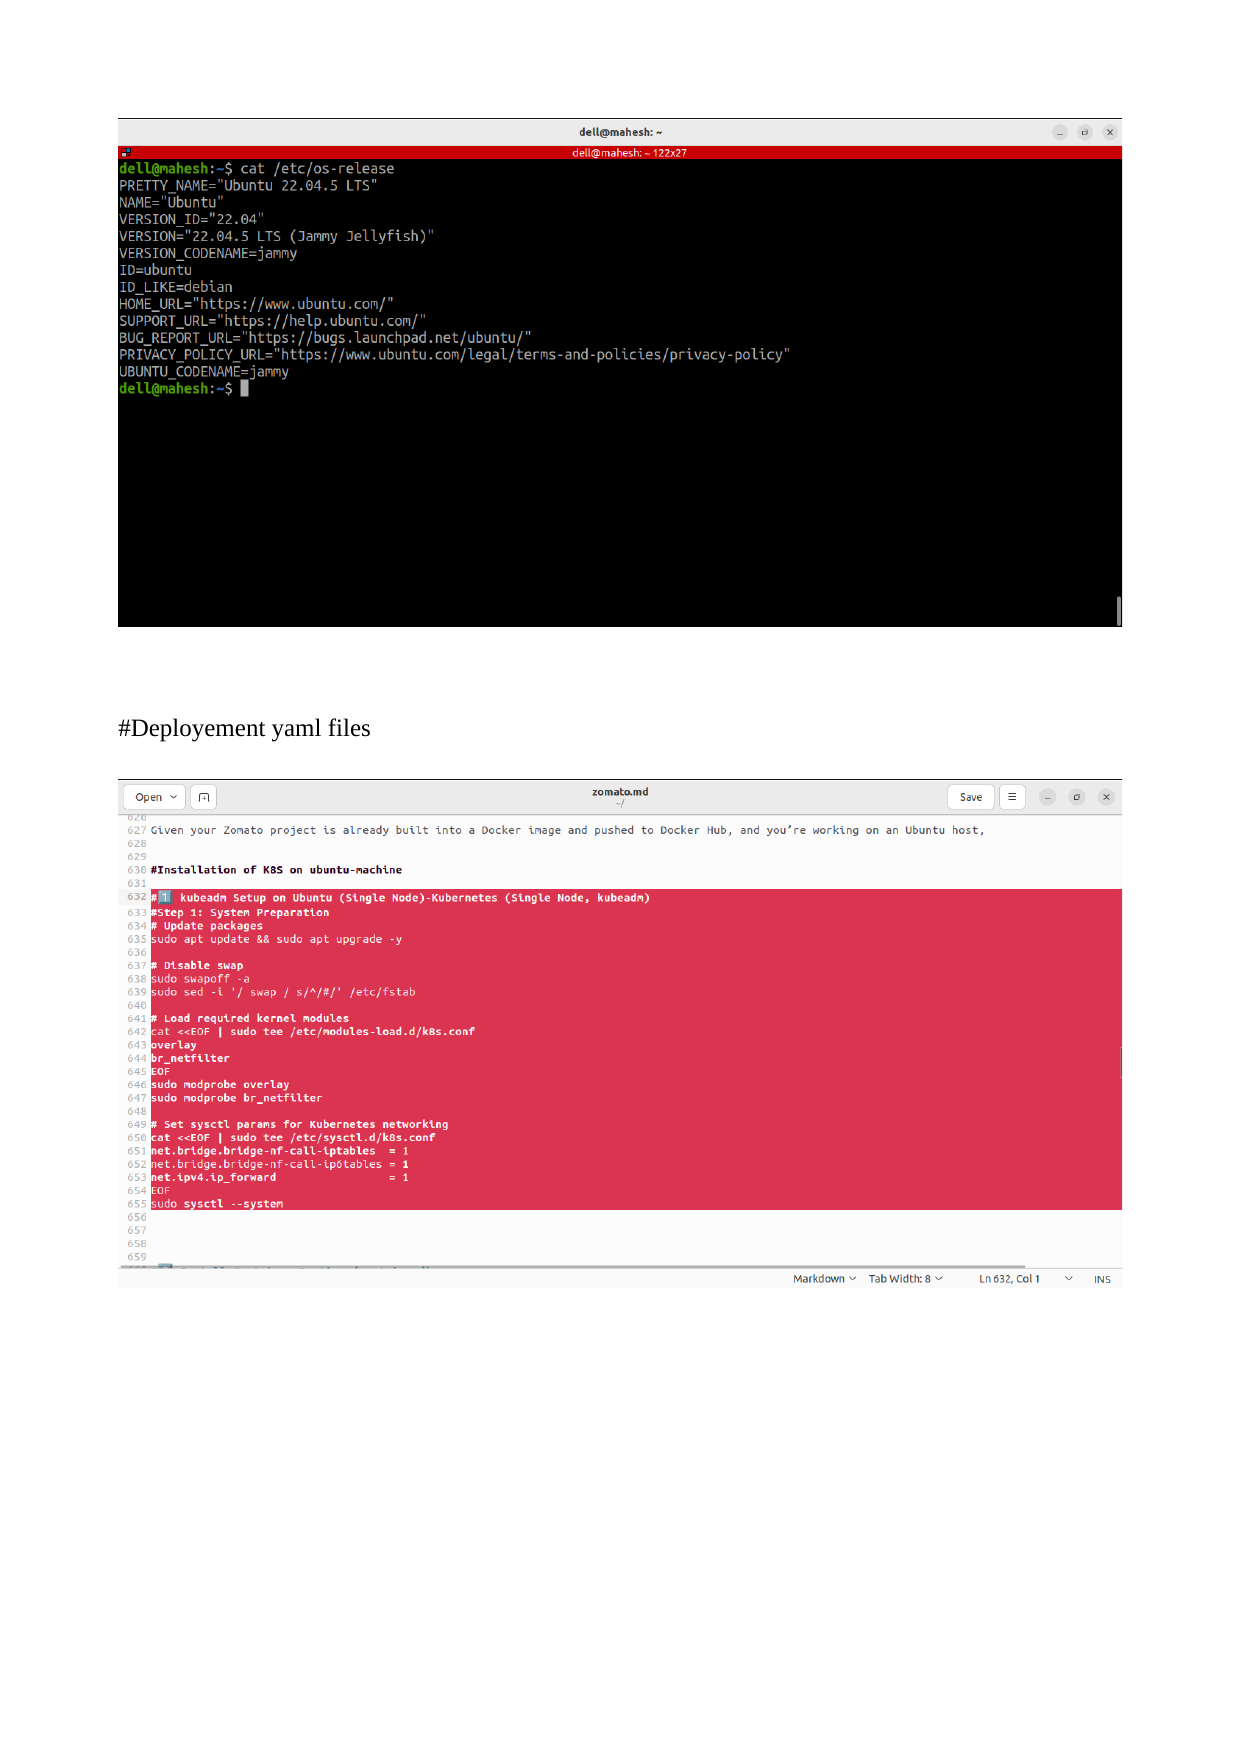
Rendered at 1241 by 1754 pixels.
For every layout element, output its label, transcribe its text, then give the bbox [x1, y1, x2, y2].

picture [118, 779, 1123, 1288]
text #Deployement yaml files [118, 713, 1122, 742]
picture [118, 118, 1123, 627]
